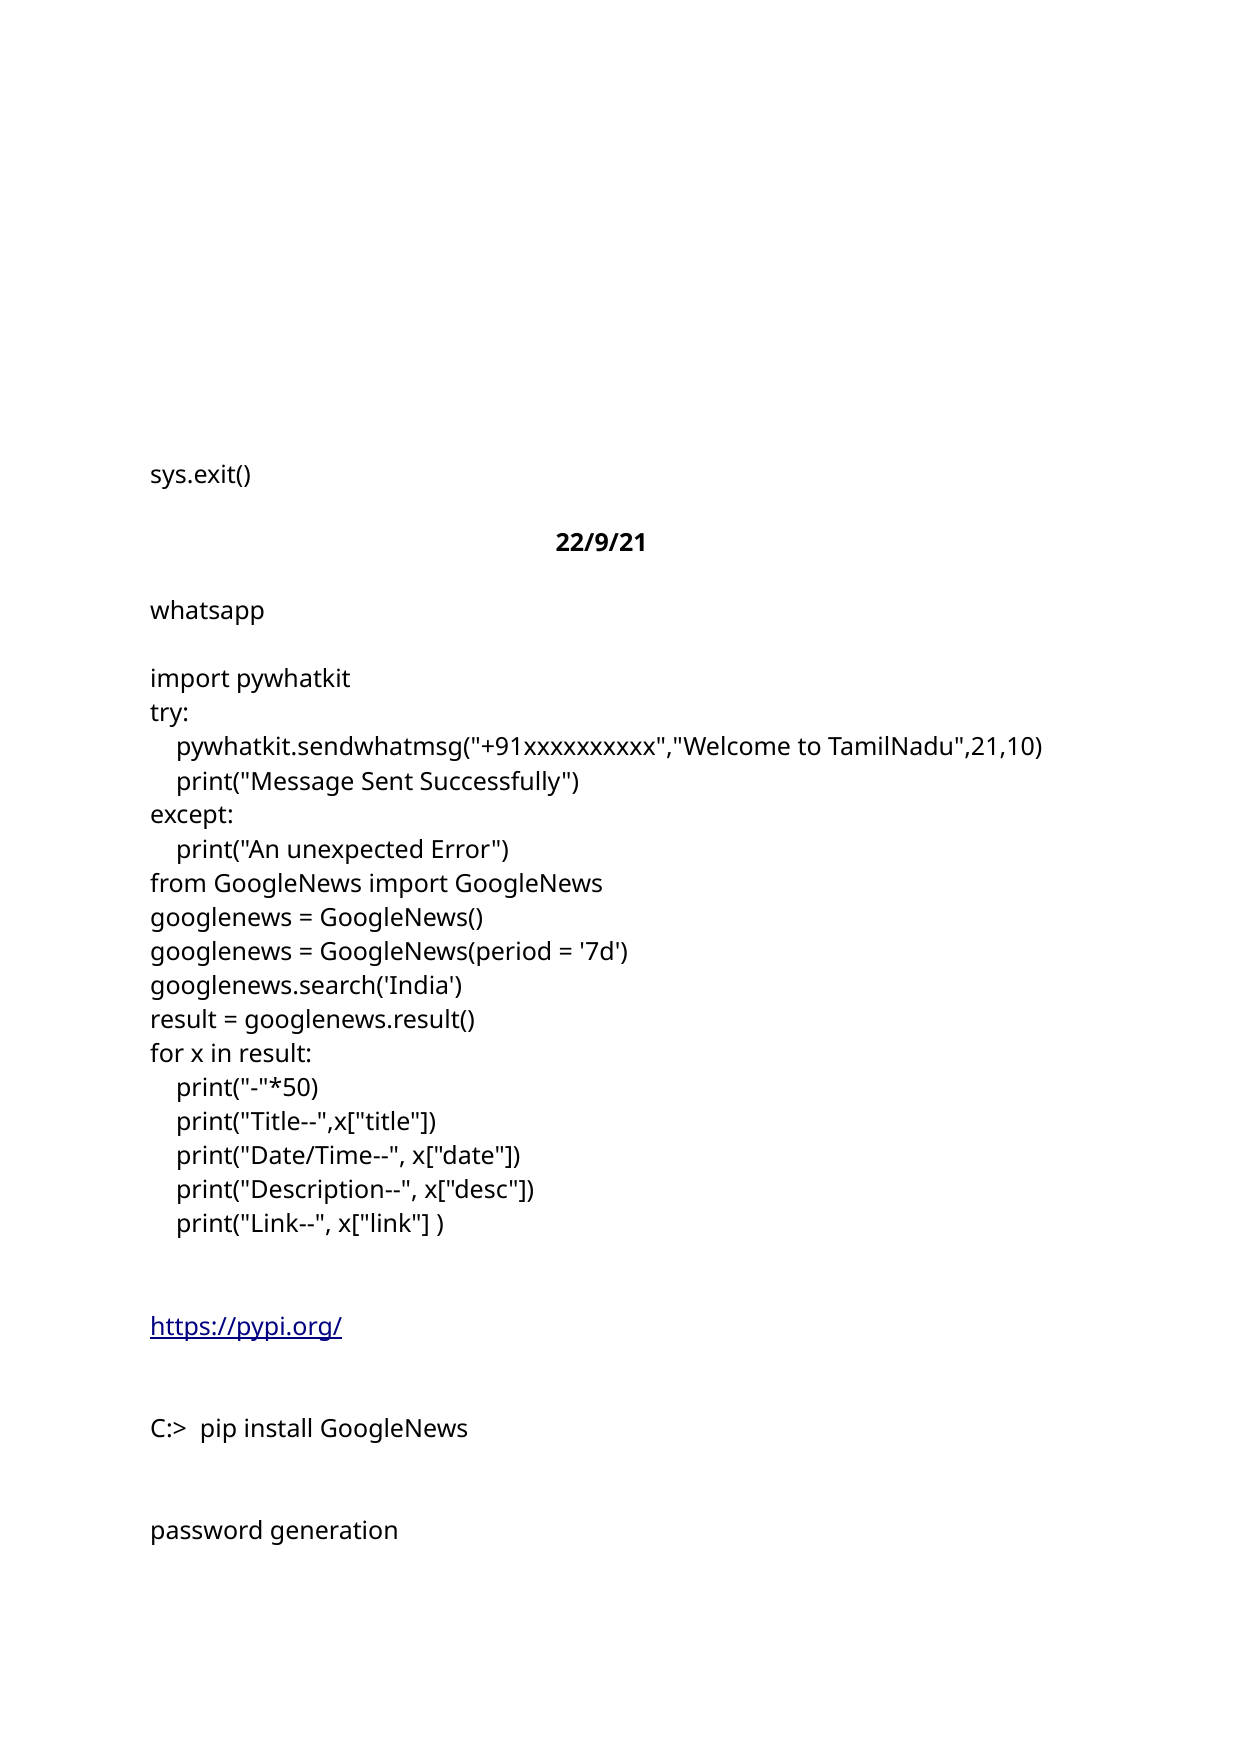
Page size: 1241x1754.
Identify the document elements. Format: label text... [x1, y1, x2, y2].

text print("Description--", x["desc"]) [150, 1172, 1053, 1206]
text except: [150, 797, 1053, 831]
text password generation [150, 1512, 1053, 1547]
text print("Title--",x["title"]) [150, 1104, 1053, 1138]
text googlenews = GoogleNews(period = '7d') [150, 933, 1053, 967]
text print("Date/Time--", x["date"]) [150, 1138, 1053, 1172]
text print("An unexpected Error") [150, 831, 1053, 865]
text for x in result: [150, 1036, 1053, 1070]
text result = googlenews.result() [150, 1002, 1053, 1036]
text 22/9/21 [150, 525, 1053, 559]
text whatsapp [150, 593, 1053, 627]
text print("Link--", x["link"] ) [150, 1206, 1053, 1240]
text try: [150, 695, 1053, 729]
text sys.exit() [150, 457, 1053, 491]
text from GoogleNews import GoogleNews [150, 865, 1053, 899]
text C:> pip install GoogleNews [150, 1410, 1053, 1444]
text print("-"*50) [150, 1070, 1053, 1104]
text googlenews.search('India') [150, 967, 1053, 1002]
text googlenews = GoogleNews() [150, 899, 1053, 933]
text https://pypi.org/ [150, 1308, 1053, 1342]
text pywhatkit.sendwhatmsg("+91xxxxxxxxxx","Welcome to TamilNadu",21,10) [150, 729, 1053, 763]
text print("Message Sent Successfully") [150, 763, 1053, 797]
text import pywhatkit [150, 661, 1053, 695]
